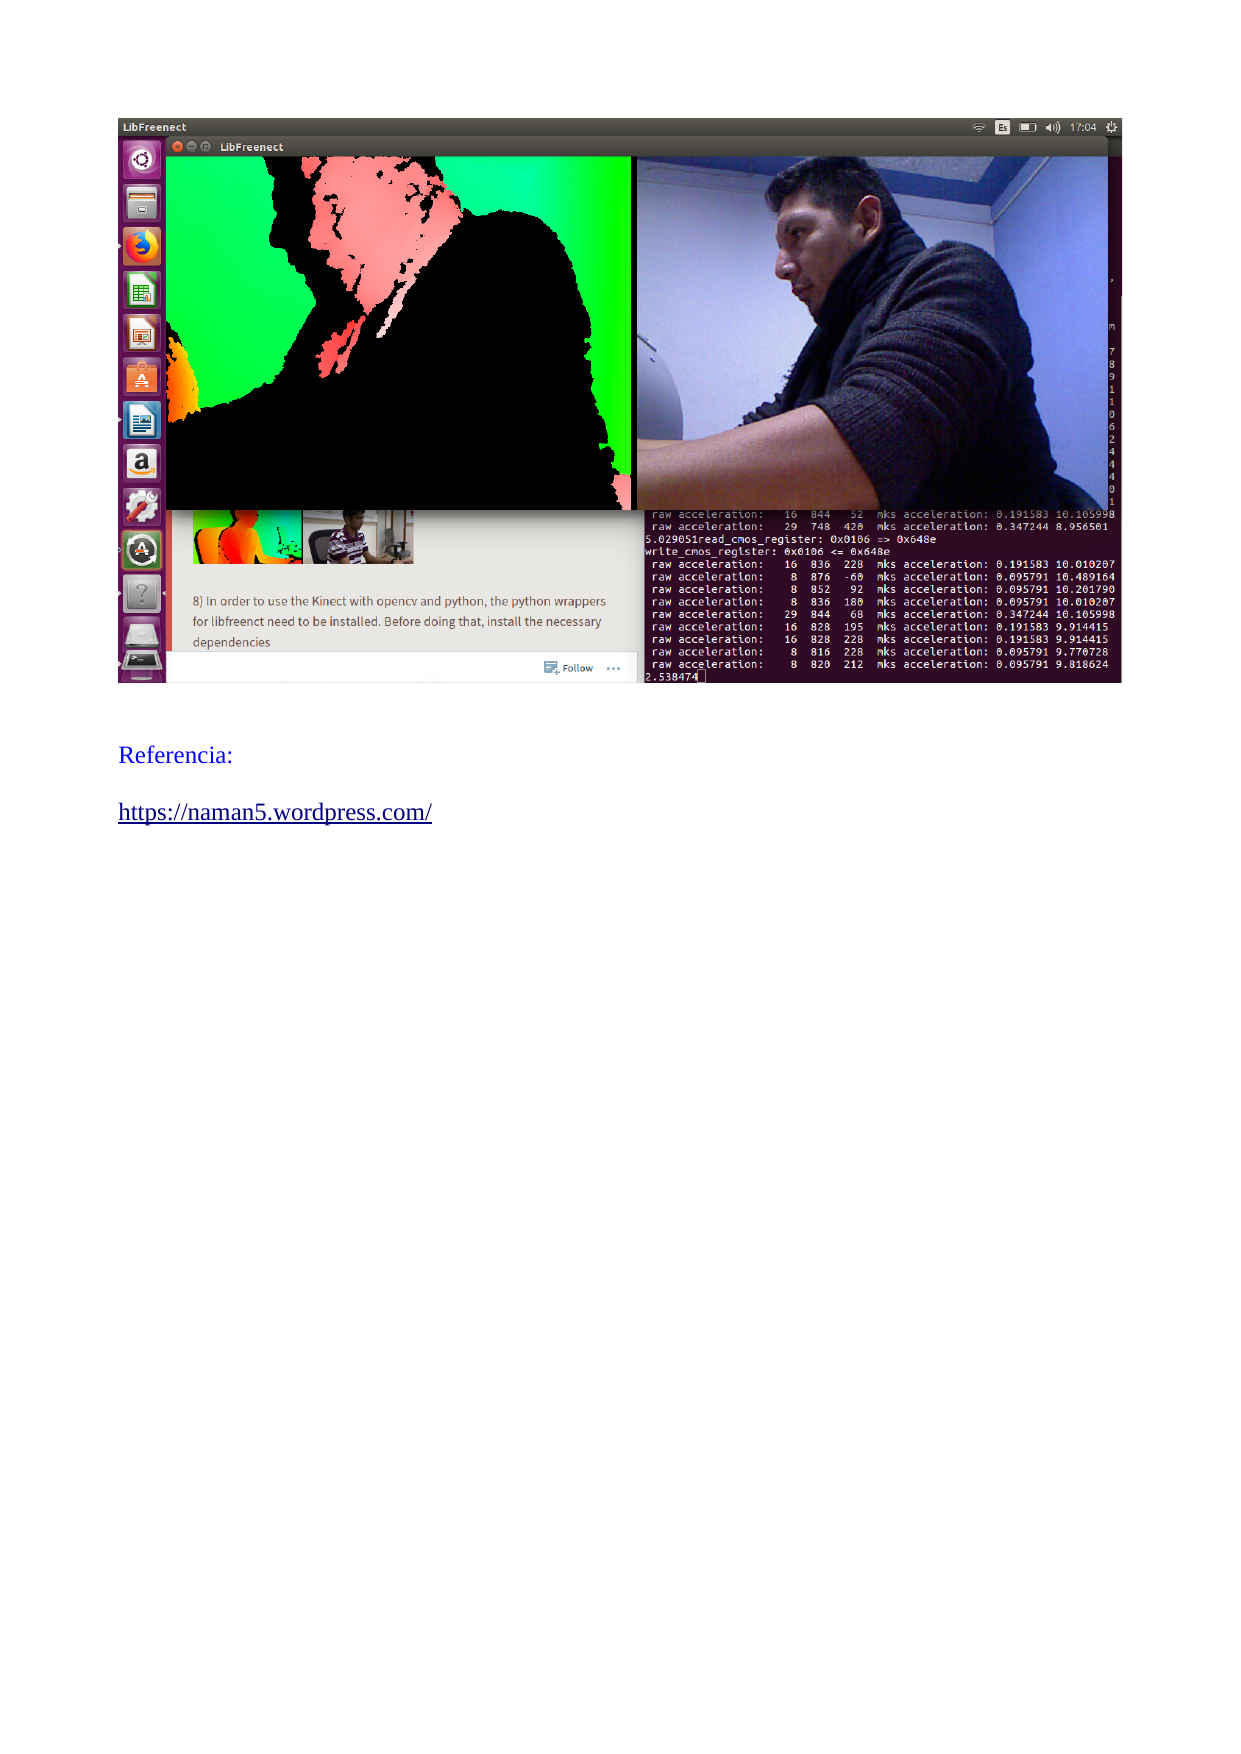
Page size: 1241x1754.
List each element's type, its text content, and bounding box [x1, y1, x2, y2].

text https://naman5.wordpress.com/ [118, 797, 1122, 826]
picture [118, 118, 1123, 683]
text Referencia: [118, 740, 1122, 769]
